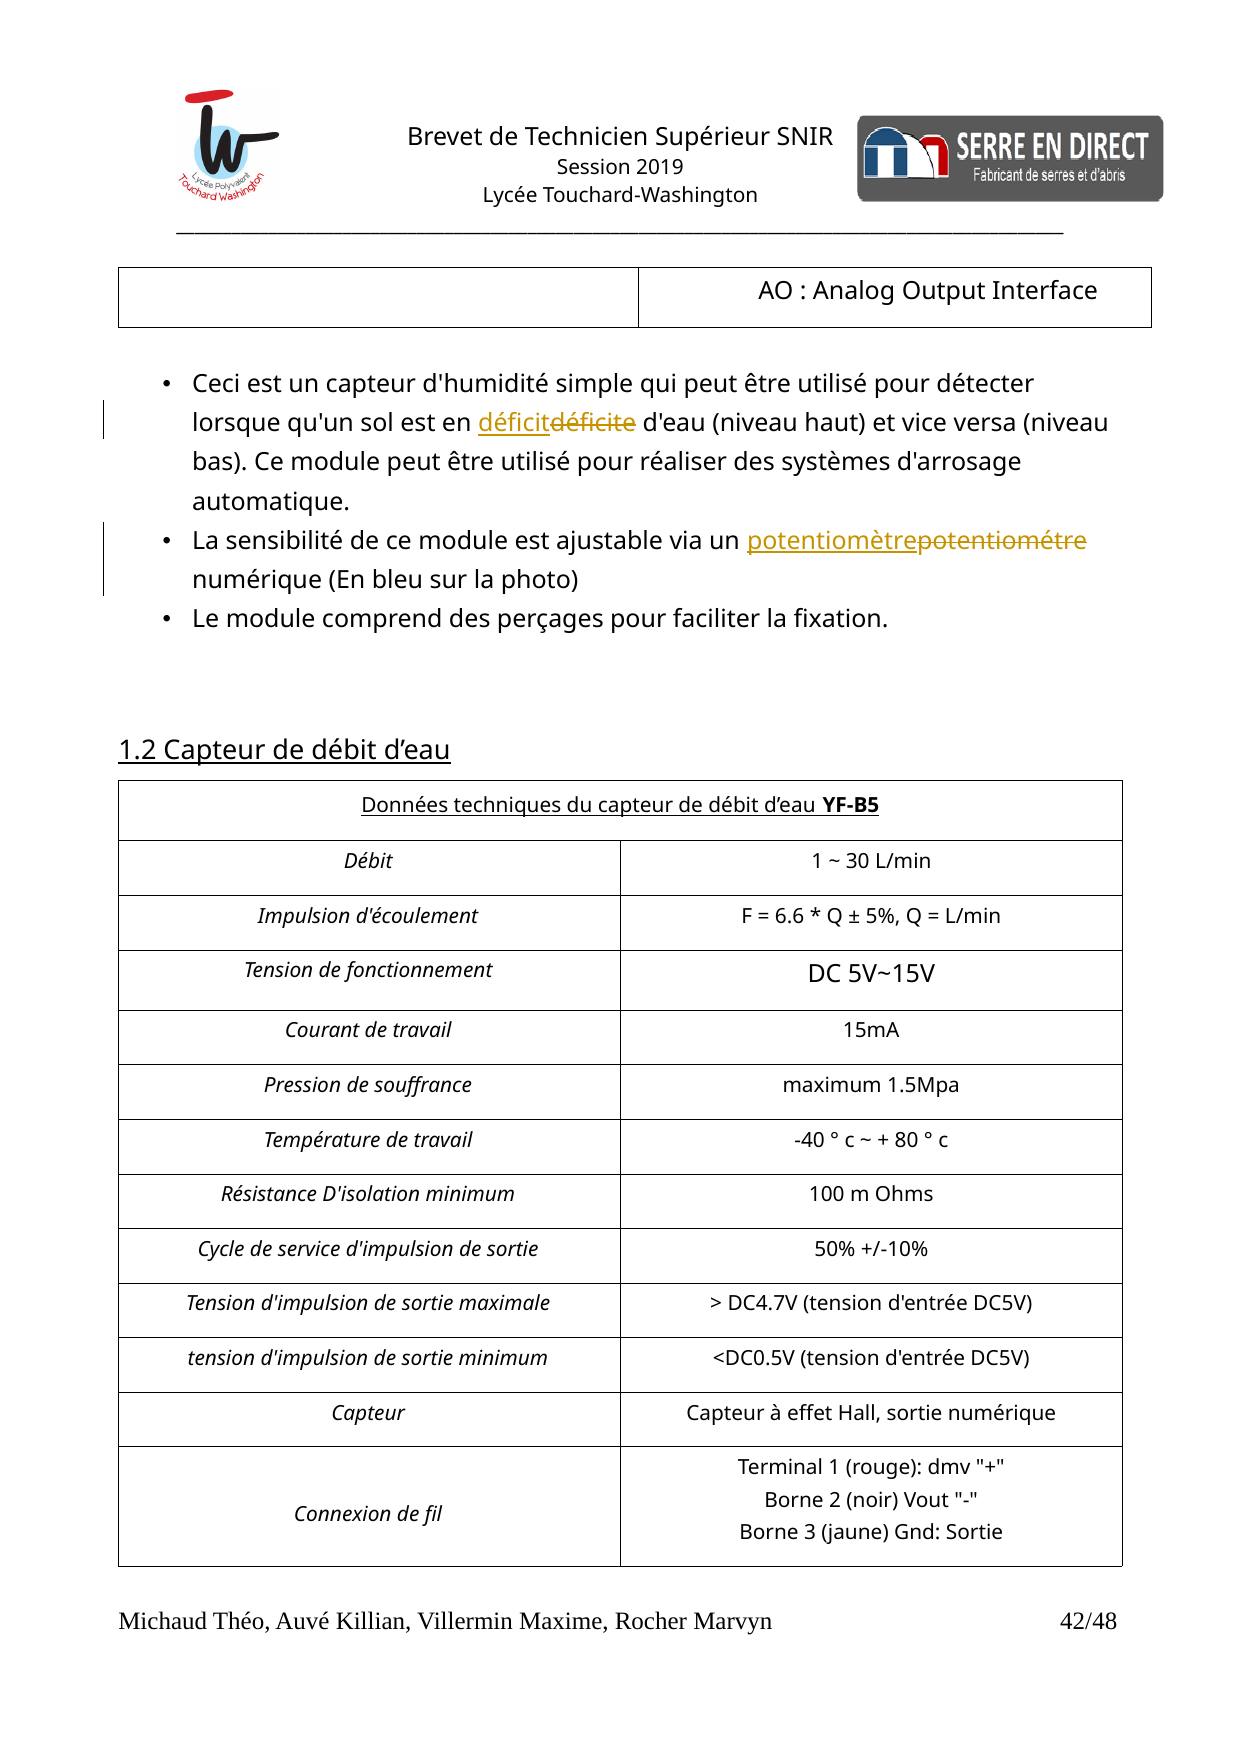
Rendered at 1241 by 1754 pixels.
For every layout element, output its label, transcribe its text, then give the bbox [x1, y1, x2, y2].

table_cell [119, 268, 638, 327]
table_cell 100 m Ohms [621, 1175, 1122, 1228]
table_cell Capteur [119, 1393, 620, 1446]
table_cell Cycle de service d'impulsion de sortie [119, 1229, 620, 1283]
table_header Données techniques du capteur de débit d’eau YF-B5 [119, 781, 1122, 840]
table_cell Tension d'impulsion de sortie maximale [119, 1284, 620, 1337]
table_cell maximum 1.5Mpa [621, 1065, 1122, 1119]
table_cell Pression de souffrance [119, 1065, 620, 1119]
table_cell Tension de fonctionnement [119, 951, 620, 1010]
table_cell tension d'impulsion de sortie minimum [119, 1338, 620, 1392]
table_cell 1 ~ 30 L/min [621, 841, 1122, 895]
table_cell Capteur à effet Hall, sortie numérique [621, 1393, 1122, 1446]
table_cell -40 ° c ~ + 80 ° c [621, 1120, 1122, 1173]
table_cell Résistance D'isolation minimum [119, 1175, 620, 1228]
list La sensibilité de ce module est ajustable via un potentiomètre numérique (En bleu sur la photo) [162, 522, 1122, 596]
picture [852, 113, 1167, 206]
table_cell <DC0.5V (tension d'entrée DC5V) [621, 1338, 1122, 1392]
table_cell F = 6.6 * Q ± 5%, Q = L/min [621, 896, 1122, 949]
table_cell Température de travail [119, 1120, 620, 1173]
table_cell Débit [119, 841, 620, 895]
table_cell 15mA [621, 1011, 1122, 1064]
table_cell Connexion de fil [119, 1447, 620, 1566]
table_cell 50% +/-10% [621, 1229, 1122, 1283]
picture [176, 86, 281, 203]
table_cell Terminal 1 (rouge): dmv "+" Borne 2 (noir) Vout "-" Borne 3 (jaune) Gnd: Sortie [621, 1447, 1122, 1566]
subtitle 1.2 Capteur de débit d’eau [118, 731, 1122, 768]
table_cell AO : Analog Output Interface [639, 268, 1151, 327]
list Ceci est un capteur d'humidité simple qui peut être utilisé pour détecter lorsque qu'un sol est en déficit d'eau (niveau haut) et vice versa (niveau bas). Ce module peut être utilisé pour réaliser des systèmes d'arrosage automatique. [162, 366, 1122, 517]
list Le module comprend des perçages pour faciliter la fixation. [162, 601, 1122, 635]
table_cell > DC4.7V (tension d'entrée DC5V) [621, 1284, 1122, 1337]
table_cell Impulsion d'écoulement [119, 896, 620, 949]
table_cell DC 5V~15V [621, 951, 1122, 1010]
table_cell Courant de travail [119, 1011, 620, 1064]
